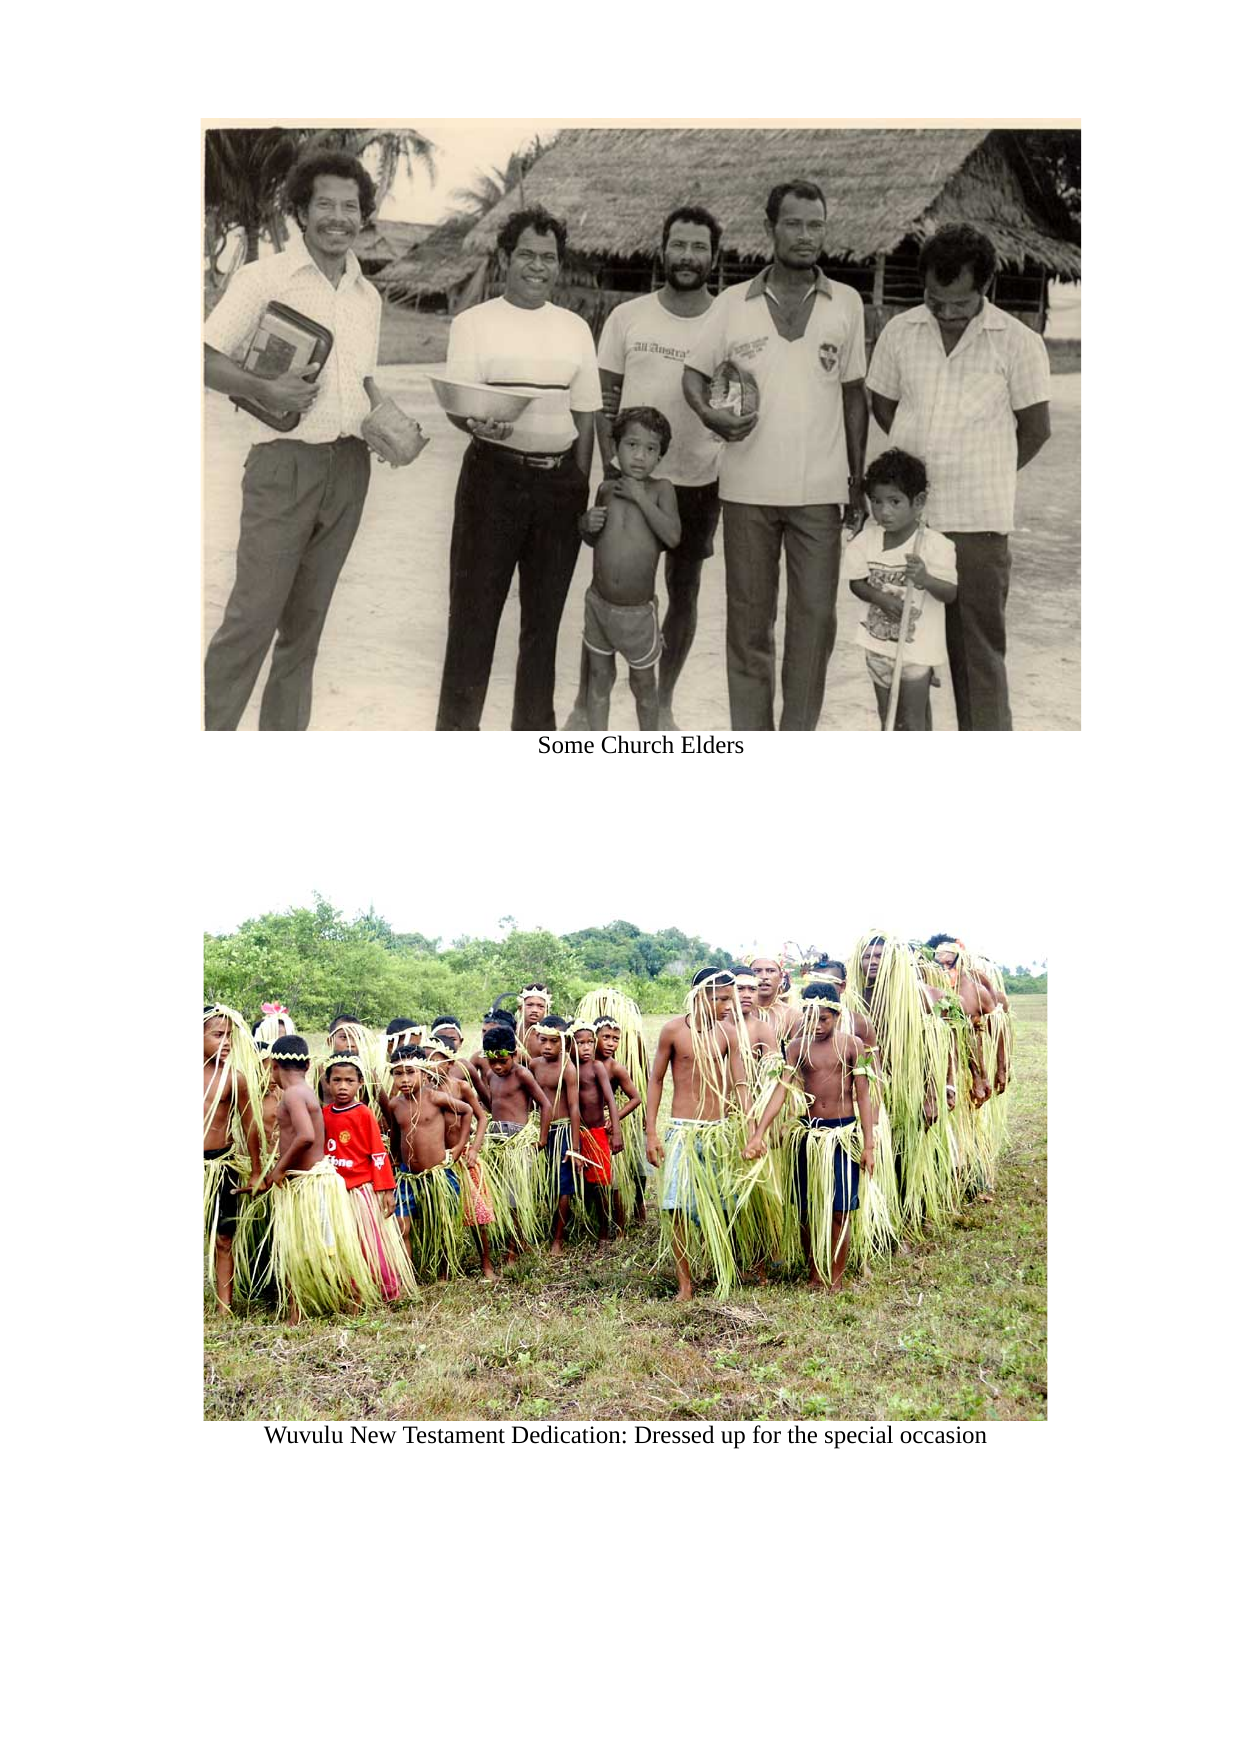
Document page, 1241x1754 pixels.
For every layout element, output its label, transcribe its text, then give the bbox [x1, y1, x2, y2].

table_header [138, 788, 203, 1421]
table_header [138, 119, 200, 730]
table_cell Some Church Elders [138, 730, 1144, 759]
table_header [1048, 788, 1113, 1421]
picture [203, 787, 1048, 1421]
table_header [1082, 119, 1144, 730]
table_cell Wuvulu New Testament Dedication: Dressed up for the special occasion [138, 1421, 1113, 1449]
picture [200, 118, 1082, 731]
